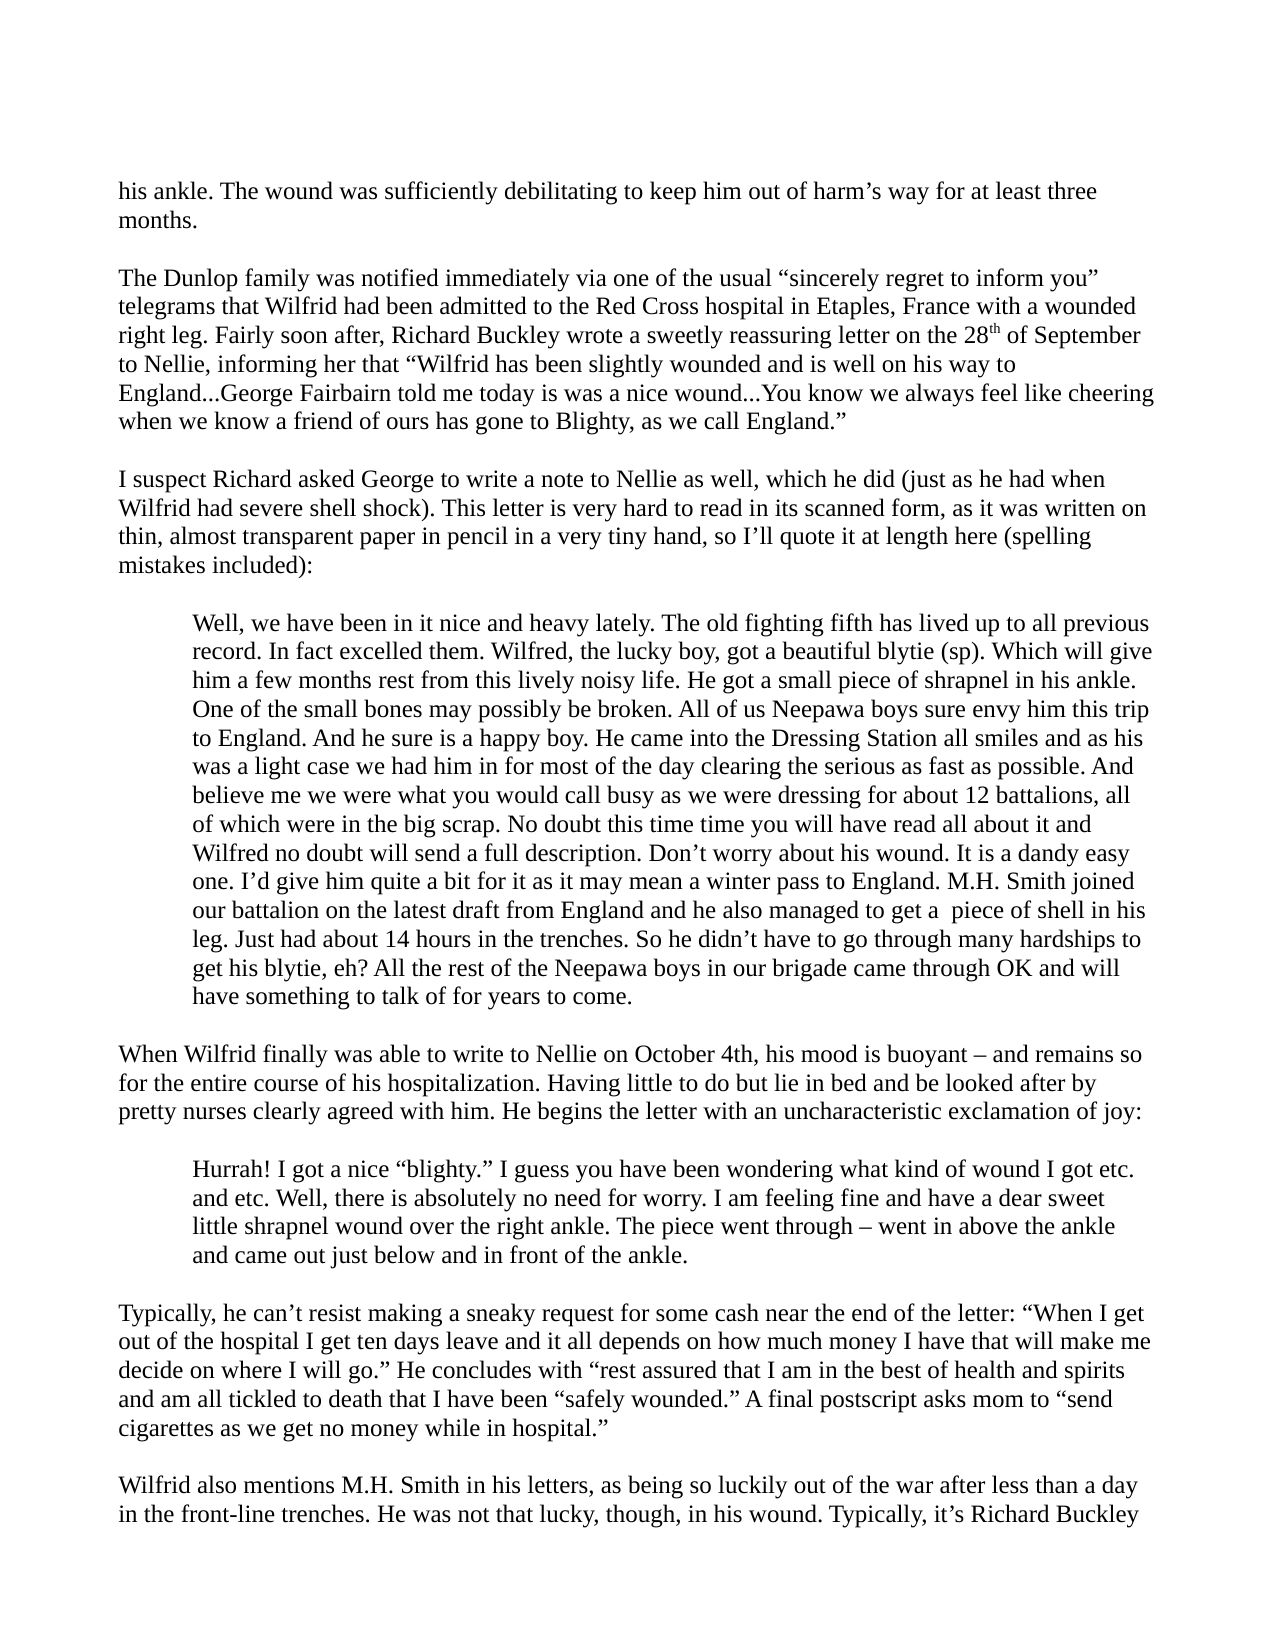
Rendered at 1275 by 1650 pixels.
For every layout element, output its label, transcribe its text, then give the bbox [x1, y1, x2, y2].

text Wilfrid also mentions M.H. Smith in his letters, as being so luckily out of the war after less than a day in the front-line trenches. He was not that lucky, though, in his wound. Typically, it’s Richard Buckley [118, 1470, 1157, 1528]
text his ankle. The wound was sufficiently debilitating to keep him out of harm’s way for at least three months. [118, 176, 1157, 234]
text I suspect Richard asked George to write a note to Nellie as well, which he did (just as he had when Wilfrid had severe shell shock). This letter is very hard to read in its scanned form, as it was written on thin, almost transparent paper in pencil in a very tiny hand, so I’ll quote it at length here (spelling mistakes included): [118, 464, 1157, 579]
text The Dunlop family was notified immediately via one of the usual “sincerely regret to inform you” telegrams that Wilfrid had been admitted to the Red Cross hospital in Etaples, France with a wounded right leg. Fairly soon after, Richard Buckley wrote a sweetly reassuring letter on the 28th of September to Nellie, informing her that “Wilfrid has been slightly wounded and is well on his way to England...George Fairbairn told me today is was a nice wound...You know we always feel like cheering when we know a friend of ours has gone to Blighty, as we call England.” [118, 263, 1157, 435]
text Typically, he can’t resist making a sneaky request for some cash near the end of the letter: “When I get out of the hospital I get ten days leave and it all depends on how much money I have that will make me decide on where I will go.” He concludes with “rest assured that I am in the best of health and spirits and am all tickled to death that I have been “safely wounded.” A final postscript asks mom to “send cigarettes as we get no money while in hospital.” [118, 1298, 1157, 1441]
text When Wilfrid finally was able to write to Nellie on October 4th, his mood is buoyant – and remains so for the entire course of his hospitalization. Having little to do but lie in bed and be looked after by pretty nurses clearly agreed with him. He begins the letter with an uncharacteristic exclamation of joy: [118, 1039, 1157, 1125]
text Well, we have been in it nice and heavy lately. The old fighting fifth has lived up to all previous record. In fact excelled them. Wilfred, the lucky boy, got a beautiful blytie (sp). Which will give him a few months rest from this lively noisy life. He got a small piece of shrapnel in his ankle. One of the small bones may possibly be broken. All of us Neepawa boys sure envy him this trip to England. And he sure is a happy boy. He came into the Dressing Station all smiles and as his was a light case we had him in for most of the day clearing the serious as fast as possible. And believe me we were what you would call busy as we were dressing for about 12 battalions, all of which were in the big scrap. No doubt this time time you will have read all about it and Wilfred no doubt will send a full description. Don’t worry about his wound. It is a dandy easy one. I’d give him quite a bit for it as it may mean a winter pass to England. M.H. Smith joined our battalion on the latest draft from England and he also managed to get a piece of shell in his leg. Just had about 14 hours in the trenches. So he didn’t have to go through many hardships to get his blytie, eh? All the rest of the Neepawa boys in our brigade came through OK and will have something to talk of for years to come. [192, 608, 1157, 1010]
text Hurrah! I got a nice “blighty.” I guess you have been wondering what kind of wound I got etc. and etc. Well, there is absolutely no need for worry. I am feeling fine and have a dear sweet little shrapnel wound over the right ankle. The piece went through – went in above the ankle and came out just below and in front of the ankle. [192, 1154, 1157, 1269]
